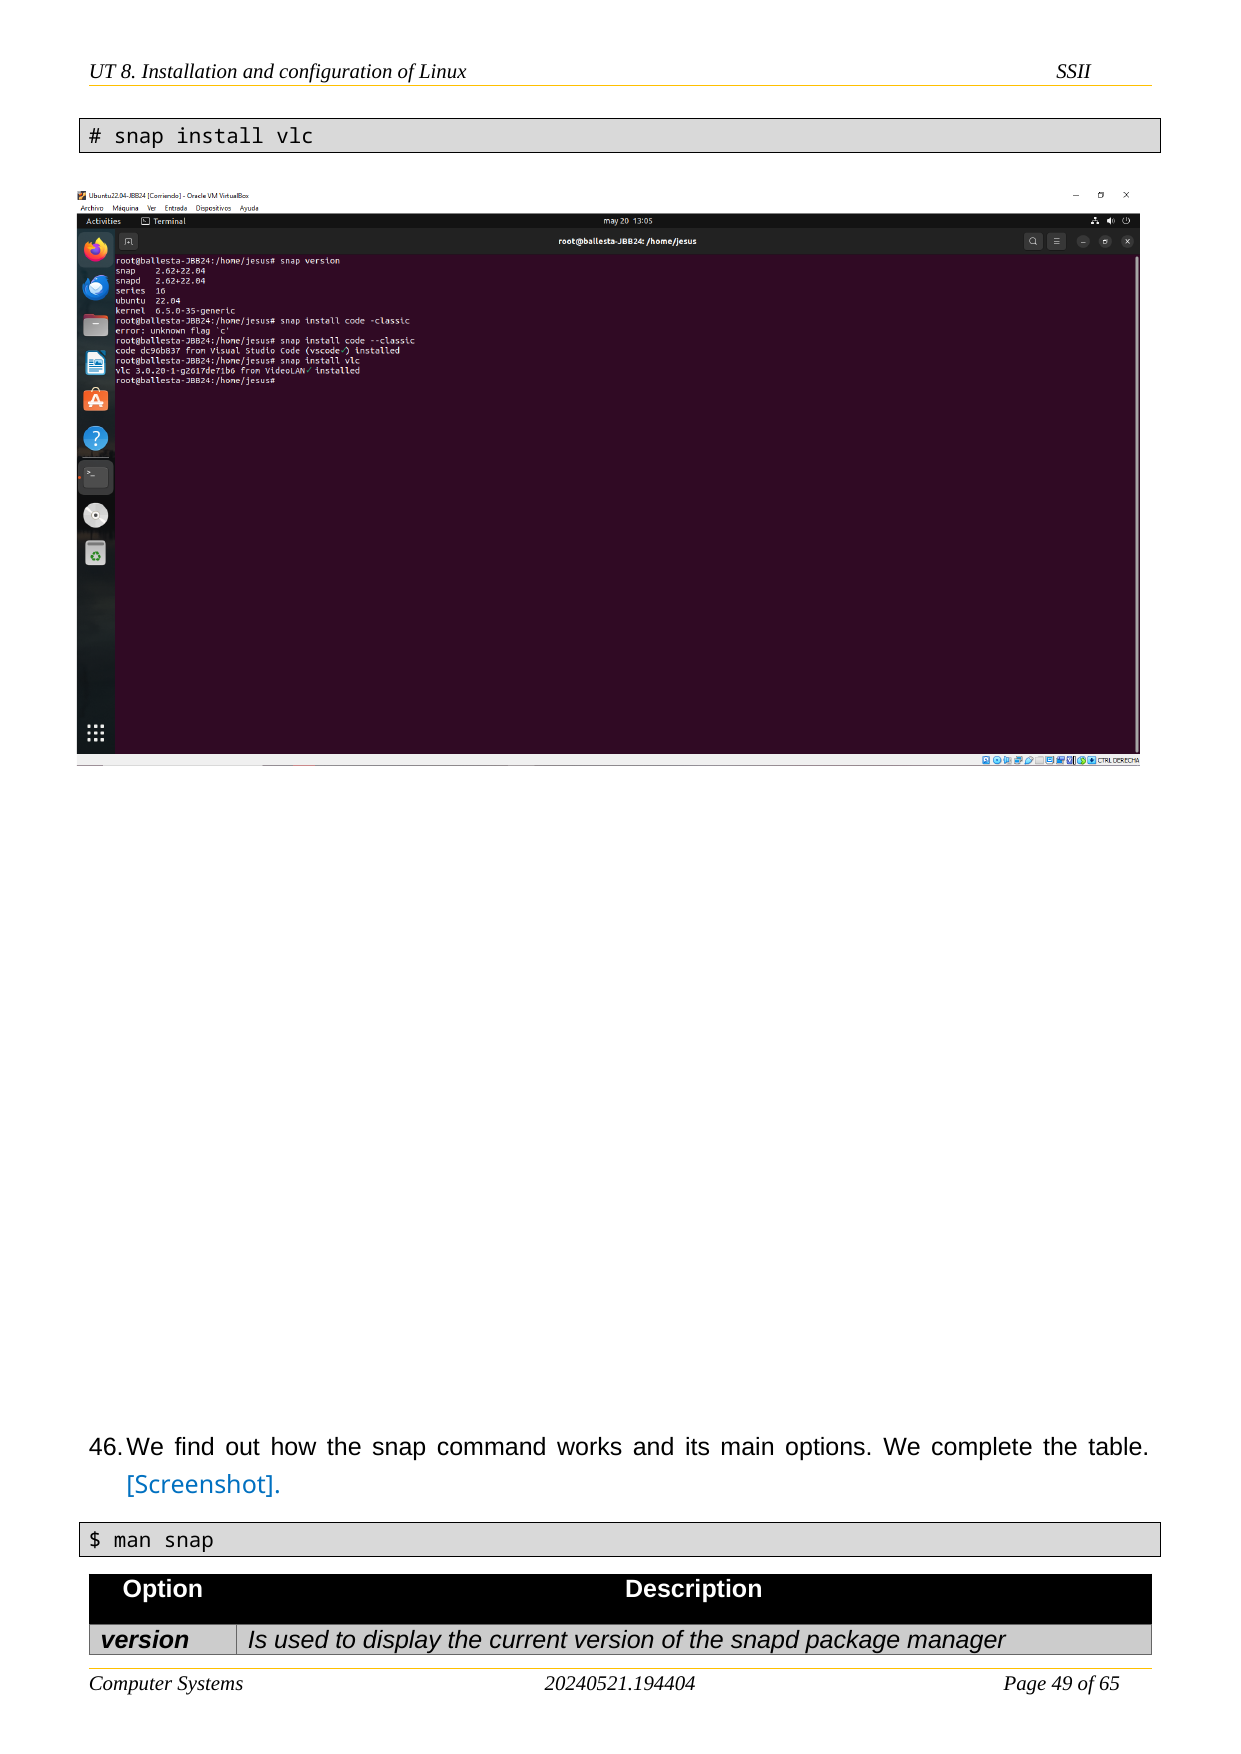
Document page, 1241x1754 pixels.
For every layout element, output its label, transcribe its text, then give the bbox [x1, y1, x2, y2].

table_cell Is used to display the current version of the snapd package manager [237, 1625, 1151, 1654]
picture [76, 189, 1140, 766]
table_cell version [90, 1625, 236, 1654]
text $ man snap [80, 1523, 1160, 1556]
list We find out how the snap command works and its main options. We complete the table. [Screenshot]. [89, 1432, 1152, 1500]
text # snap install vlc [80, 119, 1160, 152]
table_header Option [90, 1575, 236, 1624]
table_header Description [237, 1575, 1151, 1624]
